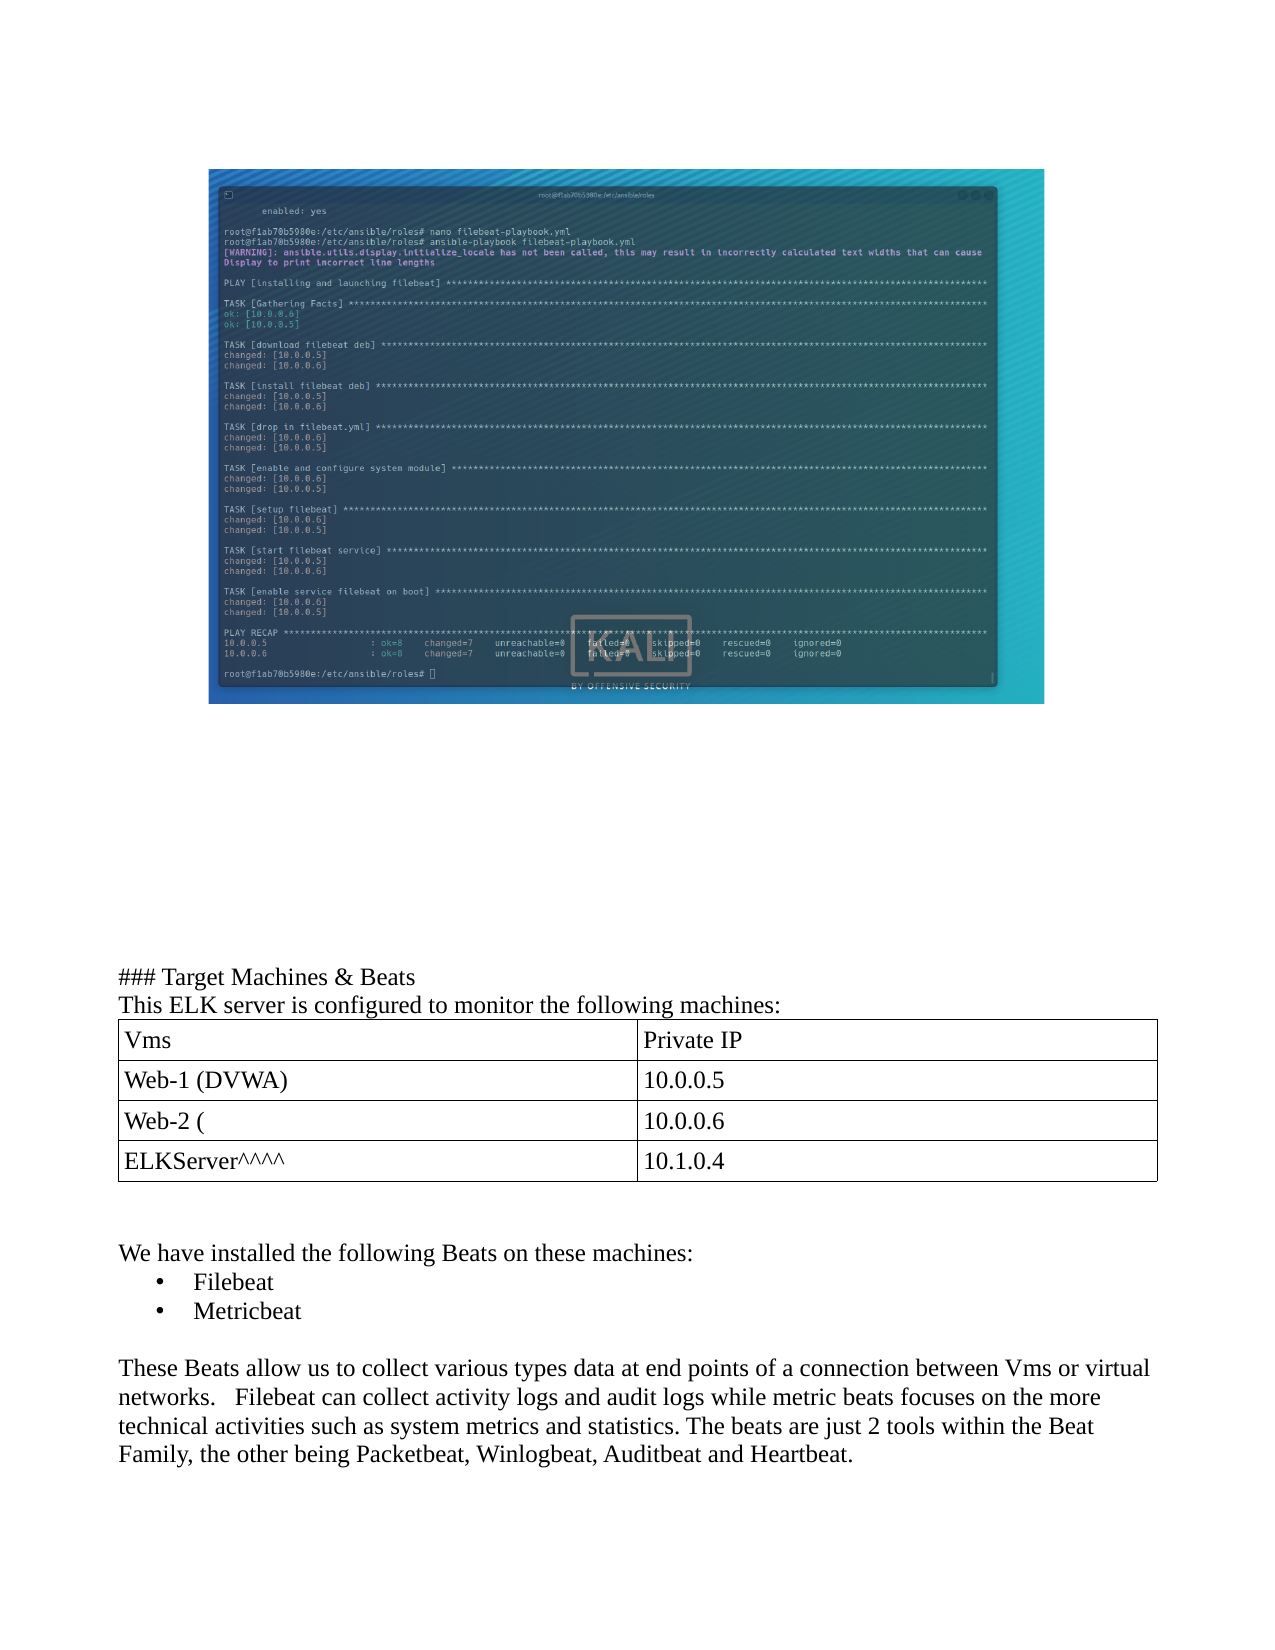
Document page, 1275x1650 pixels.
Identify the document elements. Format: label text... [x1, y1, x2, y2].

text ### Target Machines & Beats [118, 962, 1157, 991]
table_cell 10.1.0.4 [638, 1141, 1157, 1181]
table_header Private IP [638, 1020, 1157, 1060]
table_cell ELKServer^^^^ [119, 1141, 637, 1181]
list Filebeat [156, 1267, 1157, 1296]
text We have installed the following Beats on these machines: [118, 1238, 1157, 1267]
table_cell 10.0.0.6 [638, 1101, 1157, 1140]
table_cell Web-1 (DVWA) [119, 1061, 637, 1100]
table_cell 10.0.0.5 [638, 1061, 1157, 1100]
text This ELK server is configured to monitor the following machines: [118, 991, 1157, 1019]
list Metricbeat [156, 1296, 1157, 1324]
table_cell Web-2 ( [119, 1101, 637, 1140]
picture [208, 656, 1045, 704]
text These Beats allow us to collect various types data at end points of a connection between Vms or virtual networks. Filebeat can collect activity logs and audit logs while metric beats focuses on the more technical activities such as system metrics and statistics. The beats are just 2 tools within the Beat Family, the other being Packetbeat, Winlogbeat, Auditbeat and Heartbeat. [118, 1353, 1157, 1468]
table_header Vms [119, 1020, 637, 1060]
